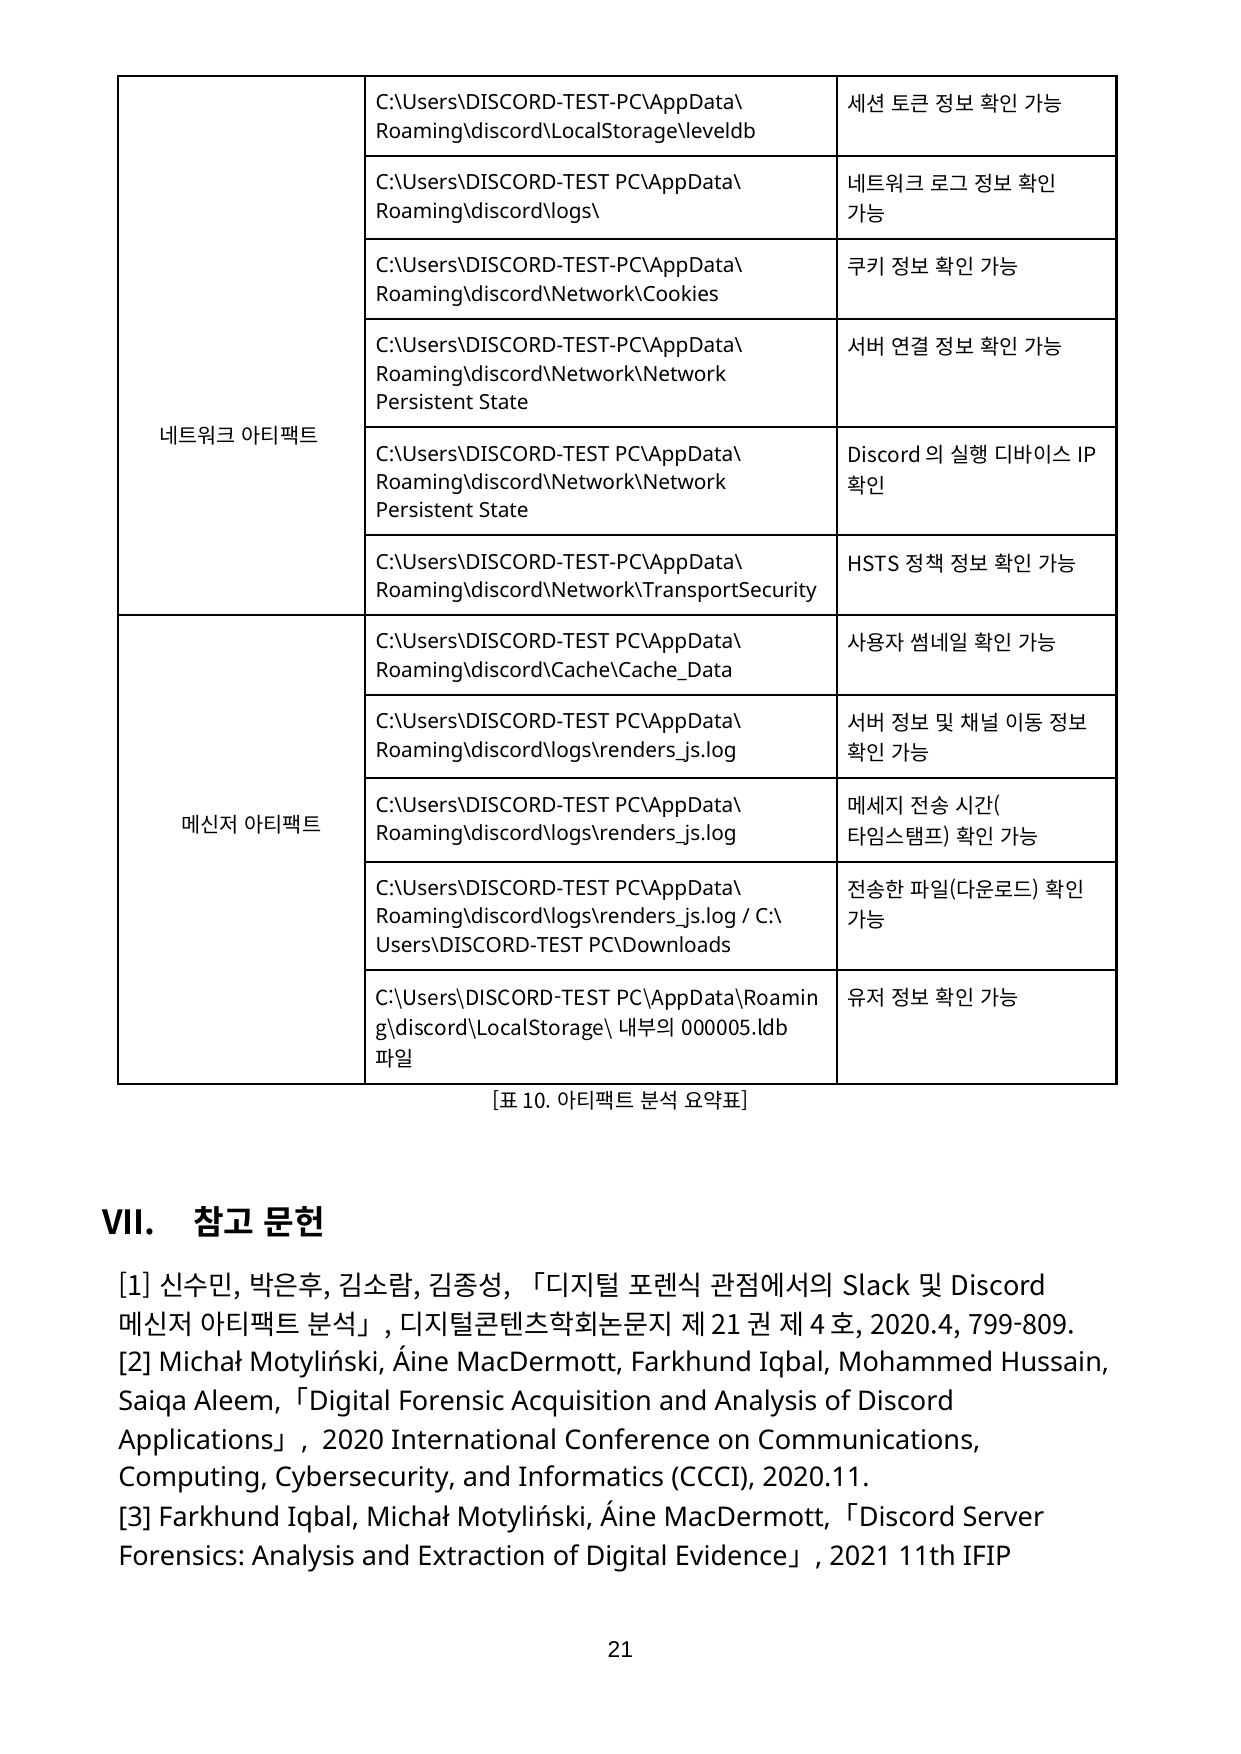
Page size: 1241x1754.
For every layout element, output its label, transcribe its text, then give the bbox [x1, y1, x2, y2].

table_cell 메세지 전송 시간(타임스탬프) 확인 가능 [838, 779, 1115, 861]
table_cell 사용자 썸네일 확인 가능 [838, 616, 1115, 694]
table_cell C:\Users\DISCORD-TEST PC\AppData\Roaming\discord\logs\renders_js.log / C:\Users\DISCORD-TEST PC\Downloads [366, 863, 836, 969]
table_cell C:\Users\DISCORD-TEST PC\AppData\Roaming\discord\logs\renders_js.log [366, 696, 836, 777]
text [1] 신수민, 박은후, 김소람, 김종성, 「디지털 포렌식 관점에서의 Slack 및 Discord 메신저 아티팩트 분석」, 디지털콘텐츠학회논문지 제21권 제4호, 2020.4, 799-809. [118, 1263, 1122, 1342]
list 참고 문헌 [156, 1196, 1122, 1244]
text [2] Michał Motyliński, Áine MacDermott, Farkhund Iqbal, Mohammed Hussain, Saiqa Aleem,「Digital Forensic Acquisition and Analysis of Discord Applications」, 2020 International Conference on Communications, Computing, Cybersecurity, and Informatics (CCCI), 2020.11. [118, 1342, 1122, 1494]
table_cell C:\Users\DISCORD-TEST PC\AppData\Roaming\discord\LocalStorage\ 내부의 000005.ldb 파일 [366, 971, 836, 1082]
table_cell 네트워크 로그 정보 확인 가능 [838, 157, 1115, 238]
table_cell 메신저 아티팩트 [119, 616, 364, 1082]
table_cell C:\Users\DISCORD-TEST-PC\AppData\Roaming\discord\Network\TransportSecurity [366, 536, 836, 614]
table_cell C:\Users\DISCORD-TEST PC\AppData\Roaming\discord\Cache\Cache_Data [366, 616, 836, 694]
table_cell C:\Users\DISCORD-TEST-PC\AppData\Roaming\discord\Network\Network Persistent State [366, 320, 836, 426]
table_cell 서버 연결 정보 확인 가능 [838, 320, 1115, 426]
table_cell 네트워크 아티팩트 [119, 77, 364, 614]
table_cell C:\Users\DISCORD-TEST PC\AppData\Roaming\discord\Network\Network Persistent State [366, 428, 836, 534]
table_cell C:\Users\DISCORD-TEST PC\AppData\Roaming\discord\logs\ [366, 157, 836, 238]
table_cell C:\Users\DISCORD-TEST PC\AppData\Roaming\discord\logs\renders_js.log [366, 779, 836, 861]
table_cell 전송한 파일(다운로드) 확인 가능 [838, 863, 1115, 969]
table_cell Discord의 실행 디바이스 IP 확인 [838, 428, 1115, 534]
table_cell HSTS 정책 정보 확인 가능 [838, 536, 1115, 614]
text [표10. 아티팩트 분석 요약표] [118, 1084, 1122, 1115]
table_cell 유저 정보 확인 가능 [838, 971, 1115, 1082]
text [3] Farkhund Iqbal, Michał Motyliński, Áine MacDermott,「Discord Server Forensics: Analysis and Extraction of Digital Evidence」, 2021 11th IFIP [118, 1494, 1122, 1573]
table_cell C:\Users\DISCORD-TEST-PC\AppData\Roaming\discord\Network\Cookies [366, 240, 836, 318]
table_cell 세션 토큰 정보 확인 가능 [838, 77, 1115, 155]
table_cell C:\Users\DISCORD-TEST-PC\AppData\Roaming\discord\LocalStorage\leveldb [366, 77, 836, 155]
table_cell 서버 정보 및 채널 이동 정보 확인 가능 [838, 696, 1115, 777]
table_cell 쿠키 정보 확인 가능 [838, 240, 1115, 318]
